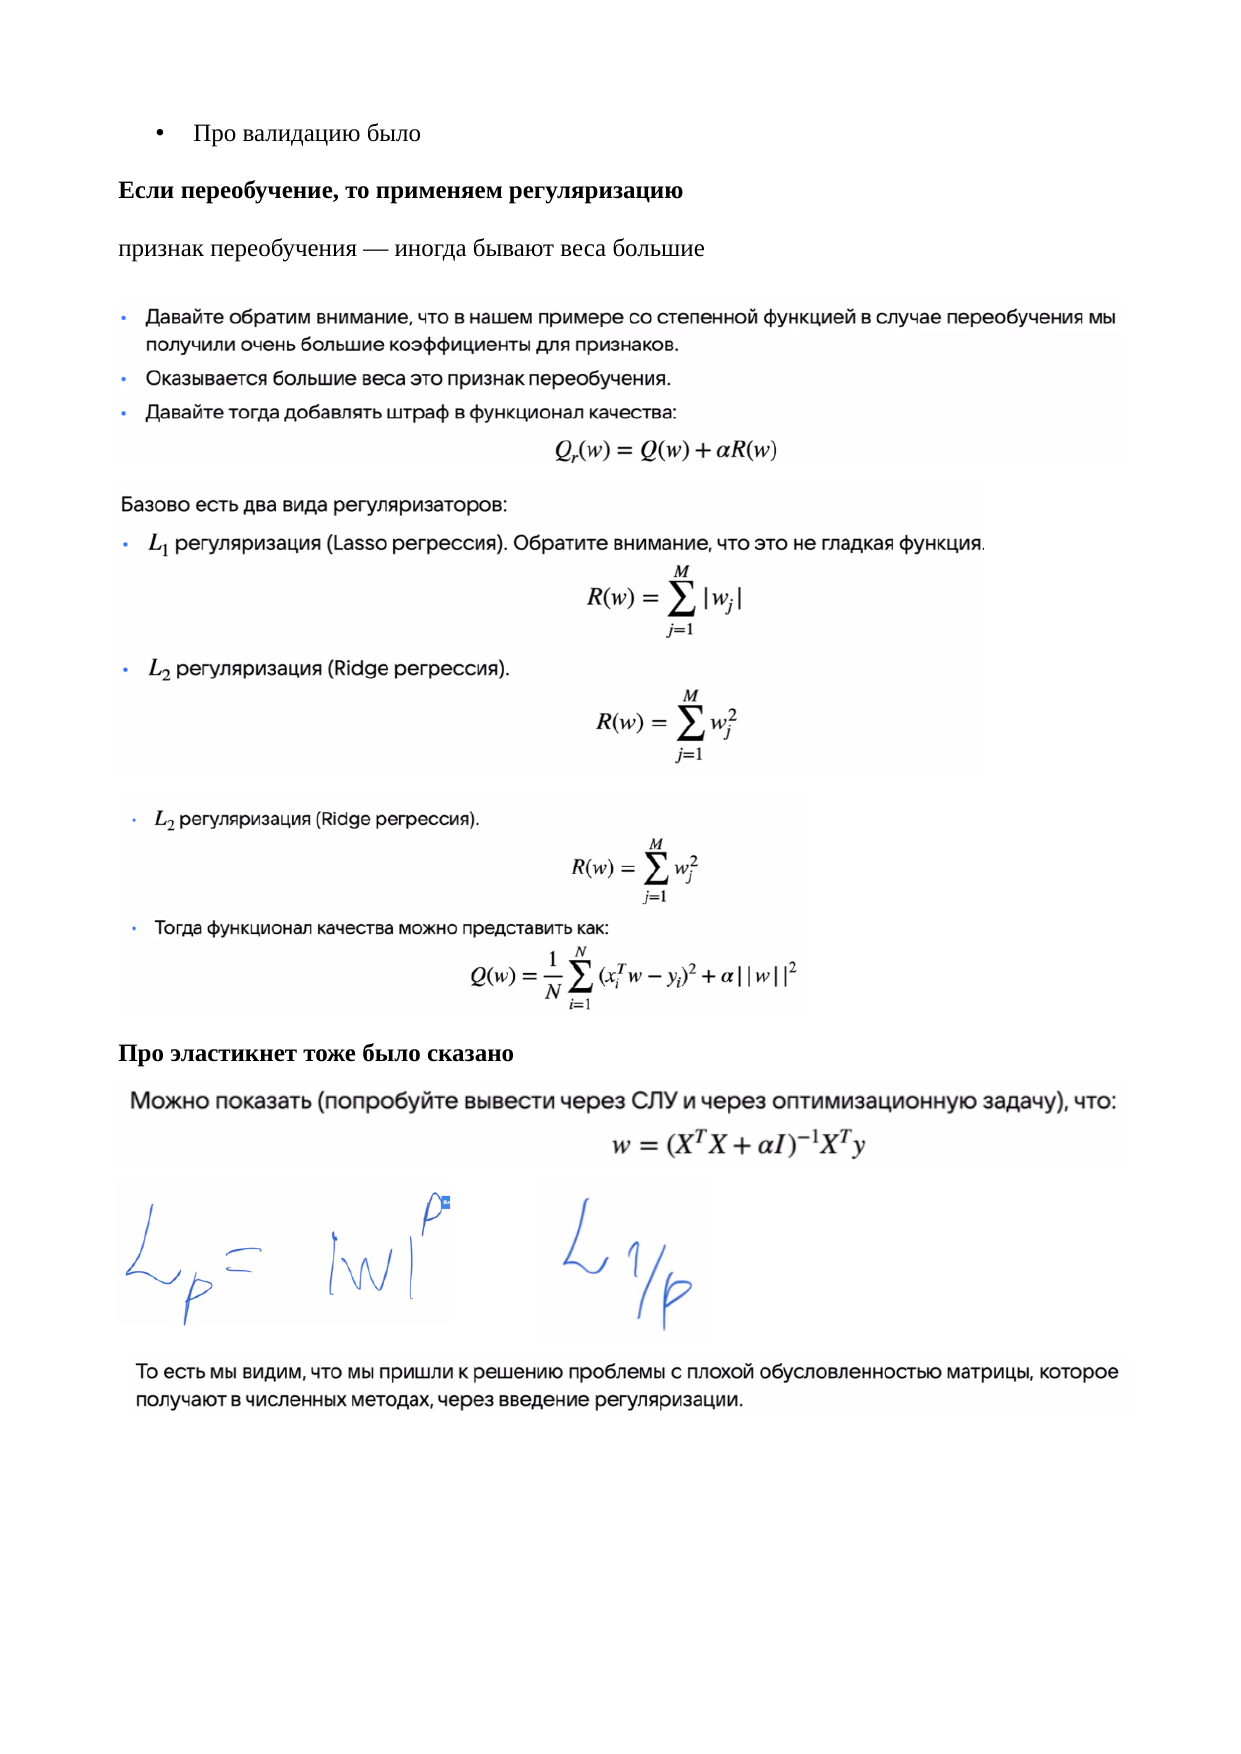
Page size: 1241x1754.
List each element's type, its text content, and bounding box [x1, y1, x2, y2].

text Если переобучение, то применяем регуляризацию [118, 176, 1122, 204]
picture [111, 486, 984, 773]
picture [118, 300, 1123, 464]
picture [127, 1358, 1132, 1416]
picture [120, 798, 808, 1010]
text Про эластикнет тоже было сказано [118, 1038, 1122, 1067]
picture [534, 1176, 706, 1344]
list Про валидацию было [156, 118, 1122, 147]
picture [113, 1181, 451, 1326]
text признак переобучения — иногда бывают веса большие [118, 233, 1122, 262]
picture [118, 1081, 1123, 1168]
